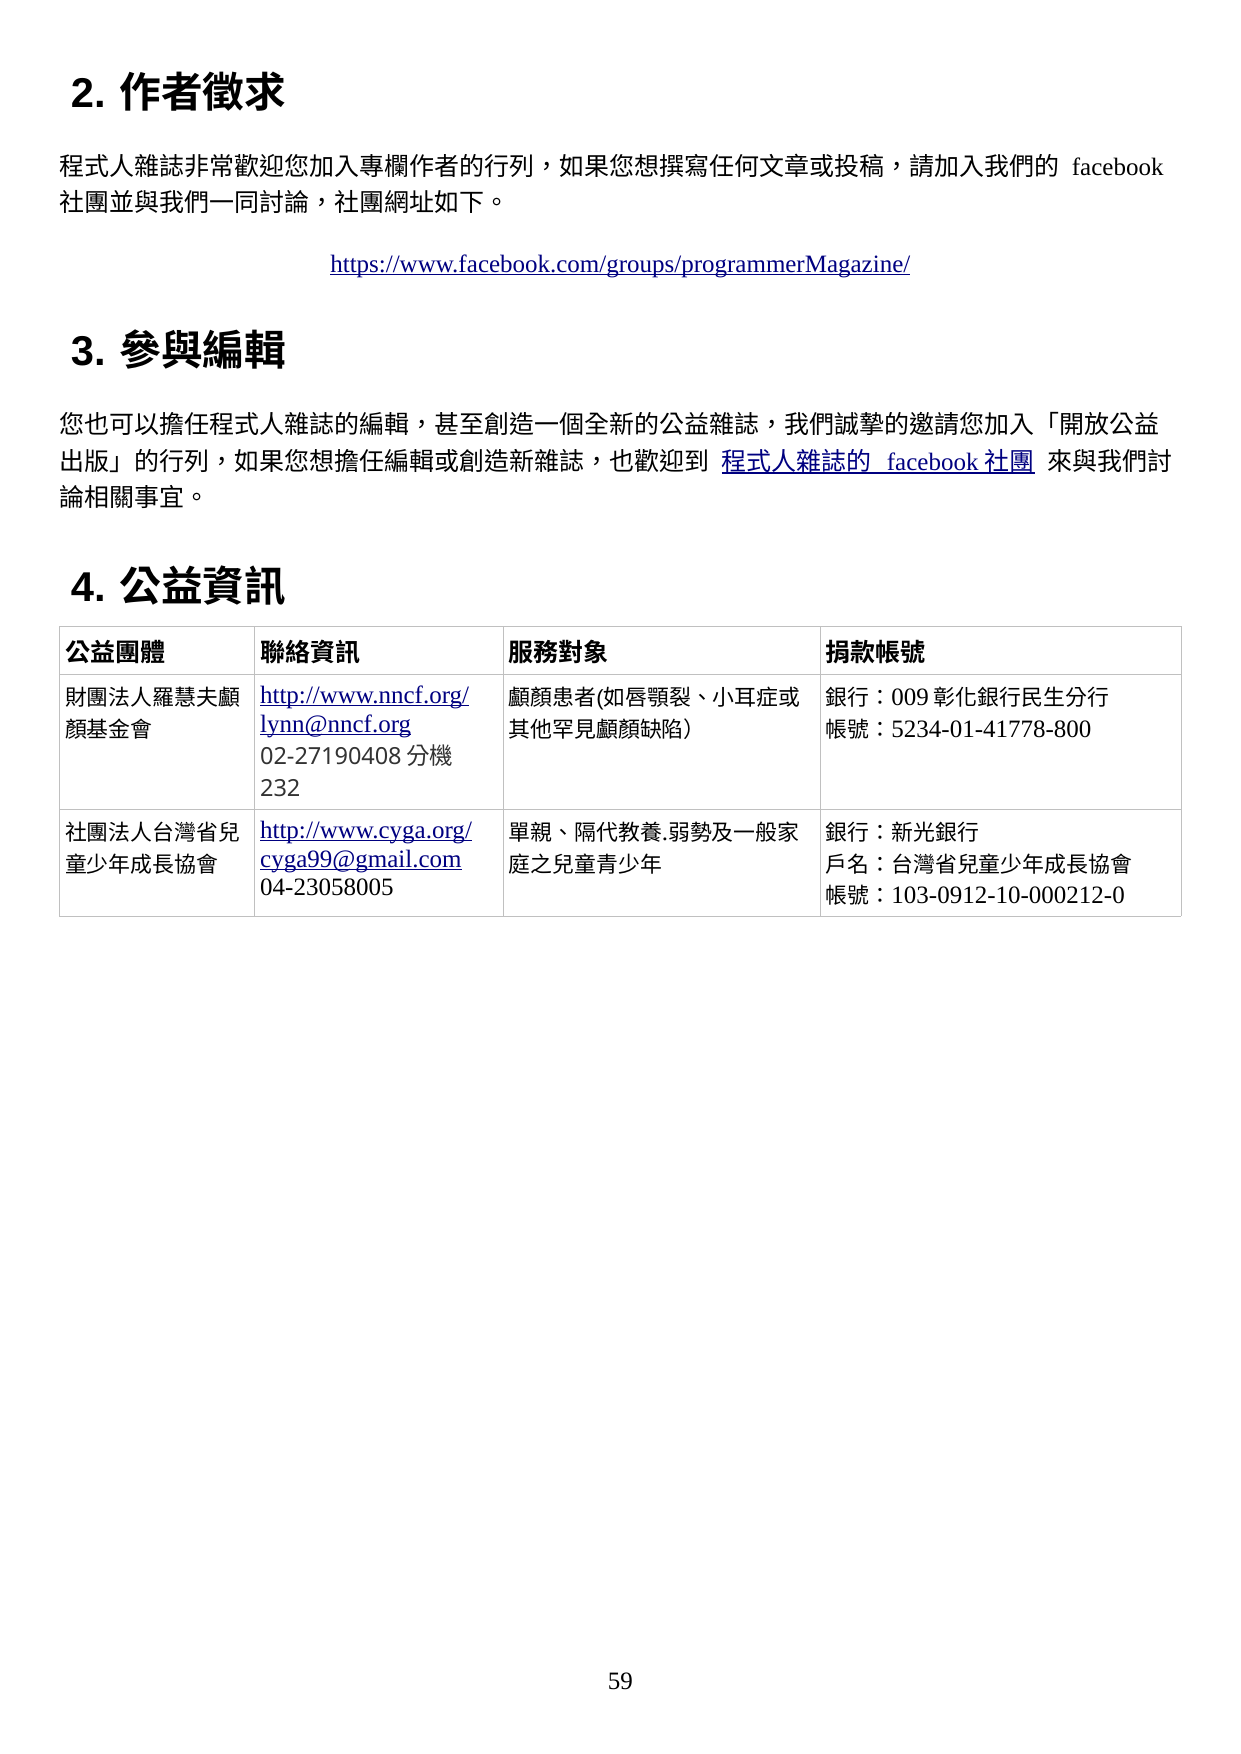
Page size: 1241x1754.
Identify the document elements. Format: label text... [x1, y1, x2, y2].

table_cell 銀行：009彰化銀行民生分行 帳號：5234-01-41778-800 [821, 675, 1181, 809]
subtitle 公益資訊 [59, 553, 1181, 614]
text 您也可以擔任程式人雜誌的編輯，甚至創造一個全新的公益雜誌，我們誠摯的邀請您加入「開放公益出版」的行列，如果您想擔任編輯或創造新雜誌，也歡迎到 程式人雜誌的 facebook 社團 來與我們討論相關事宜。 [59, 405, 1181, 514]
table_header 服務對象 [504, 627, 820, 674]
table_header 聯絡資訊 [255, 627, 503, 674]
subtitle 作者徵求 [59, 59, 1181, 119]
table_cell 財團法人羅慧夫顱顏基金會 [60, 675, 254, 809]
table_header 捐款帳號 [821, 627, 1181, 674]
table_cell 社團法人台灣省兒童少年成長協會 [60, 810, 254, 916]
text 程式人雜誌非常歡迎您加入專欄作者的行列，如果您想撰寫任何文章或投稿，請加入我們的 facebook 社團並與我們一同討論，社團網址如下。 [59, 147, 1181, 219]
subtitle 參與編輯 [59, 317, 1181, 378]
table_cell 銀行：新光銀行 戶名：台灣省兒童少年成長協會 帳號：103-0912-10-000212-0 [821, 810, 1181, 916]
table_header 公益團體 [60, 627, 254, 674]
table_cell 單親、隔代教養.弱勢及一般家庭之兒童青少年 [504, 810, 820, 916]
text https://www.facebook.com/groups/programmerMagazine/ [59, 249, 1181, 277]
table_cell http://www.nncf.org/ lynn@nncf.org 02-27190408分機 232 [255, 675, 503, 809]
table_cell http://www.cyga.org/ cyga99@gmail.com 04-23058005 [255, 810, 503, 916]
table_cell 顱顏患者(如唇顎裂、小耳症或其他罕見顱顏缺陷） [504, 675, 820, 809]
